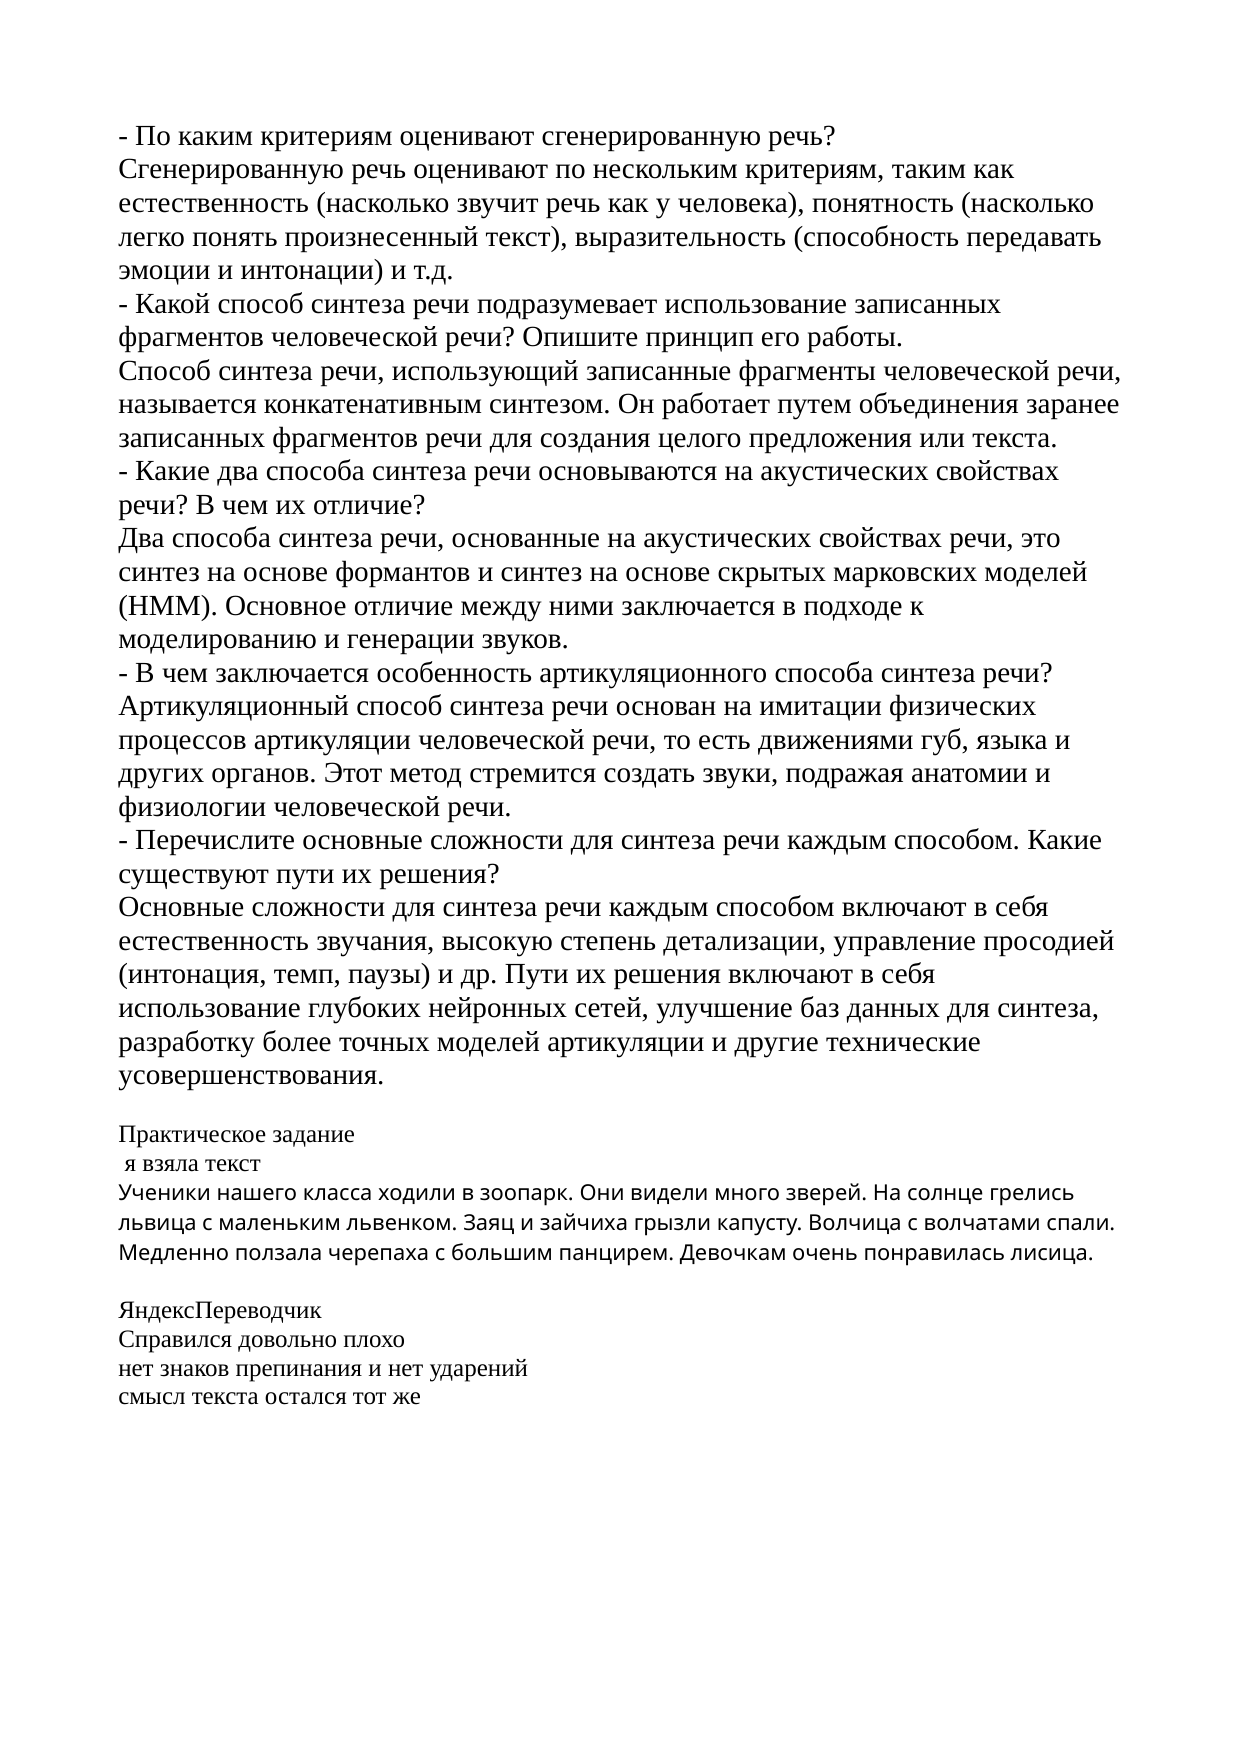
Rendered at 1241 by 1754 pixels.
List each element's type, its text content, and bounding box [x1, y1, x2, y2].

text - Какие два способа синтеза речи основываются на акустических свойствах речи? В чем их отличие? [118, 453, 1122, 521]
text - Перечислите основные сложности для синтеза речи каждым способом. Какие существуют пути их решения? [118, 822, 1122, 889]
text Справился довольно плохо [118, 1324, 1122, 1353]
text Два способа синтеза речи, основанные на акустических свойствах речи, это синтез на основе формантов и синтез на основе скрытых марковских моделей (HMM). Основное отличие между ними заключается в подходе к моделированию и генерации звуков. [118, 521, 1122, 655]
text Артикуляционный способ синтеза речи основан на имитации физических процессов артикуляции человеческой речи, то есть движениями губ, языка и других органов. Этот метод стремится создать звуки, подражая анатомии и физиологии человеческой речи. [118, 688, 1122, 822]
text нет знаков препинания и нет ударений [118, 1353, 1122, 1381]
text я взяла текст Ученики нашего класса ходили в зоопарк. Они видели много зверей. На солнце грелись львица с маленьким львенком. Заяц и зайчиха грызли капусту. Волчица с волчатами спали. Медленно ползала черепаха с большим панцирем. Девочкам очень понравилась лисица. [118, 1148, 1122, 1266]
text - По каким критериям оценивают сгенерированную речь? [118, 118, 1122, 152]
text - В чем заключается особенность артикуляционного способа синтеза речи? [118, 655, 1122, 688]
text ЯндексПереводчик [118, 1295, 1122, 1324]
text Основные сложности для синтеза речи каждым способом включают в себя естественность звучания, высокую степень детализации, управление просодией (интонация, темп, паузы) и др. Пути их решения включают в себя использование глубоких нейронных сетей, улучшение баз данных для синтеза, разработку более точных моделей артикуляции и другие технические усовершенствования. [118, 889, 1122, 1091]
text Практическое задание [118, 1119, 1122, 1148]
text Сгенерированную речь оценивают по нескольким критериям, таким как естественность (насколько звучит речь как у человека), понятность (насколько легко понять произнесенный текст), выразительность (способность передавать эмоции и интонации) и т.д. [118, 152, 1122, 286]
text Способ синтеза речи, использующий записанные фрагменты человеческой речи, называется конкатенативным синтезом. Он работает путем объединения заранее записанных фрагментов речи для создания целого предложения или текста. [118, 353, 1122, 453]
text смысл текста остался тот же [118, 1381, 1122, 1410]
text - Какой способ синтеза речи подразумевает использование записанных фрагментов человеческой речи? Опишите принцип его работы. [118, 286, 1122, 353]
